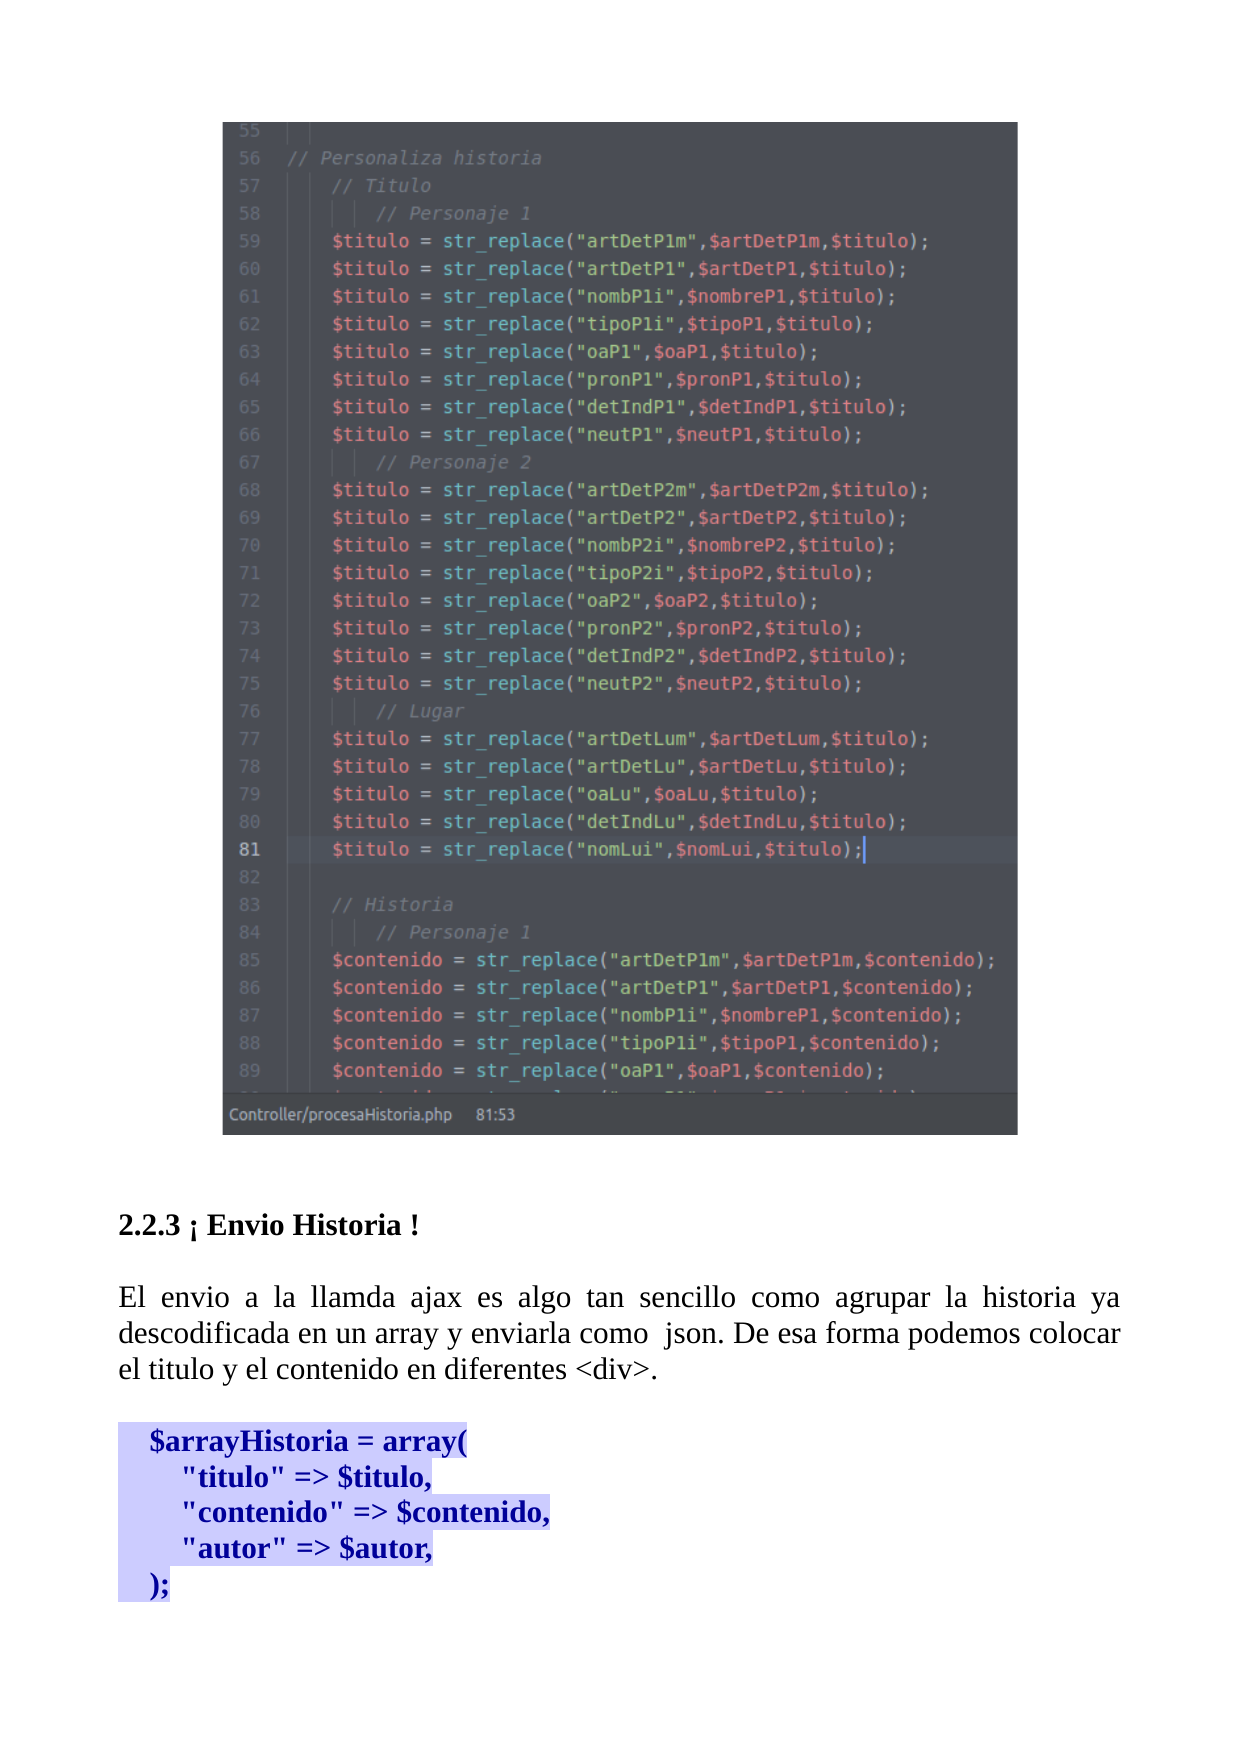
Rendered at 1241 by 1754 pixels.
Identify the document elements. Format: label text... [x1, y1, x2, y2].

text "titulo" => $titulo, [118, 1458, 1122, 1494]
picture [222, 122, 647, 1135]
text 2.2.3 ¡ Envio Historia ! [118, 1206, 1122, 1242]
text El envio a la llamda ajax es algo tan sencillo como agrupar la historia ya descodificada en un array y enviarla como json. De esa forma podemos colocar el titulo y el contenido en diferentes <div>. [118, 1278, 1122, 1386]
text ); [118, 1566, 1122, 1602]
text "contenido" => $contenido, [118, 1494, 1122, 1530]
text "autor" => $autor, [118, 1530, 1122, 1566]
text $arrayHistoria = array( [118, 1422, 1122, 1458]
